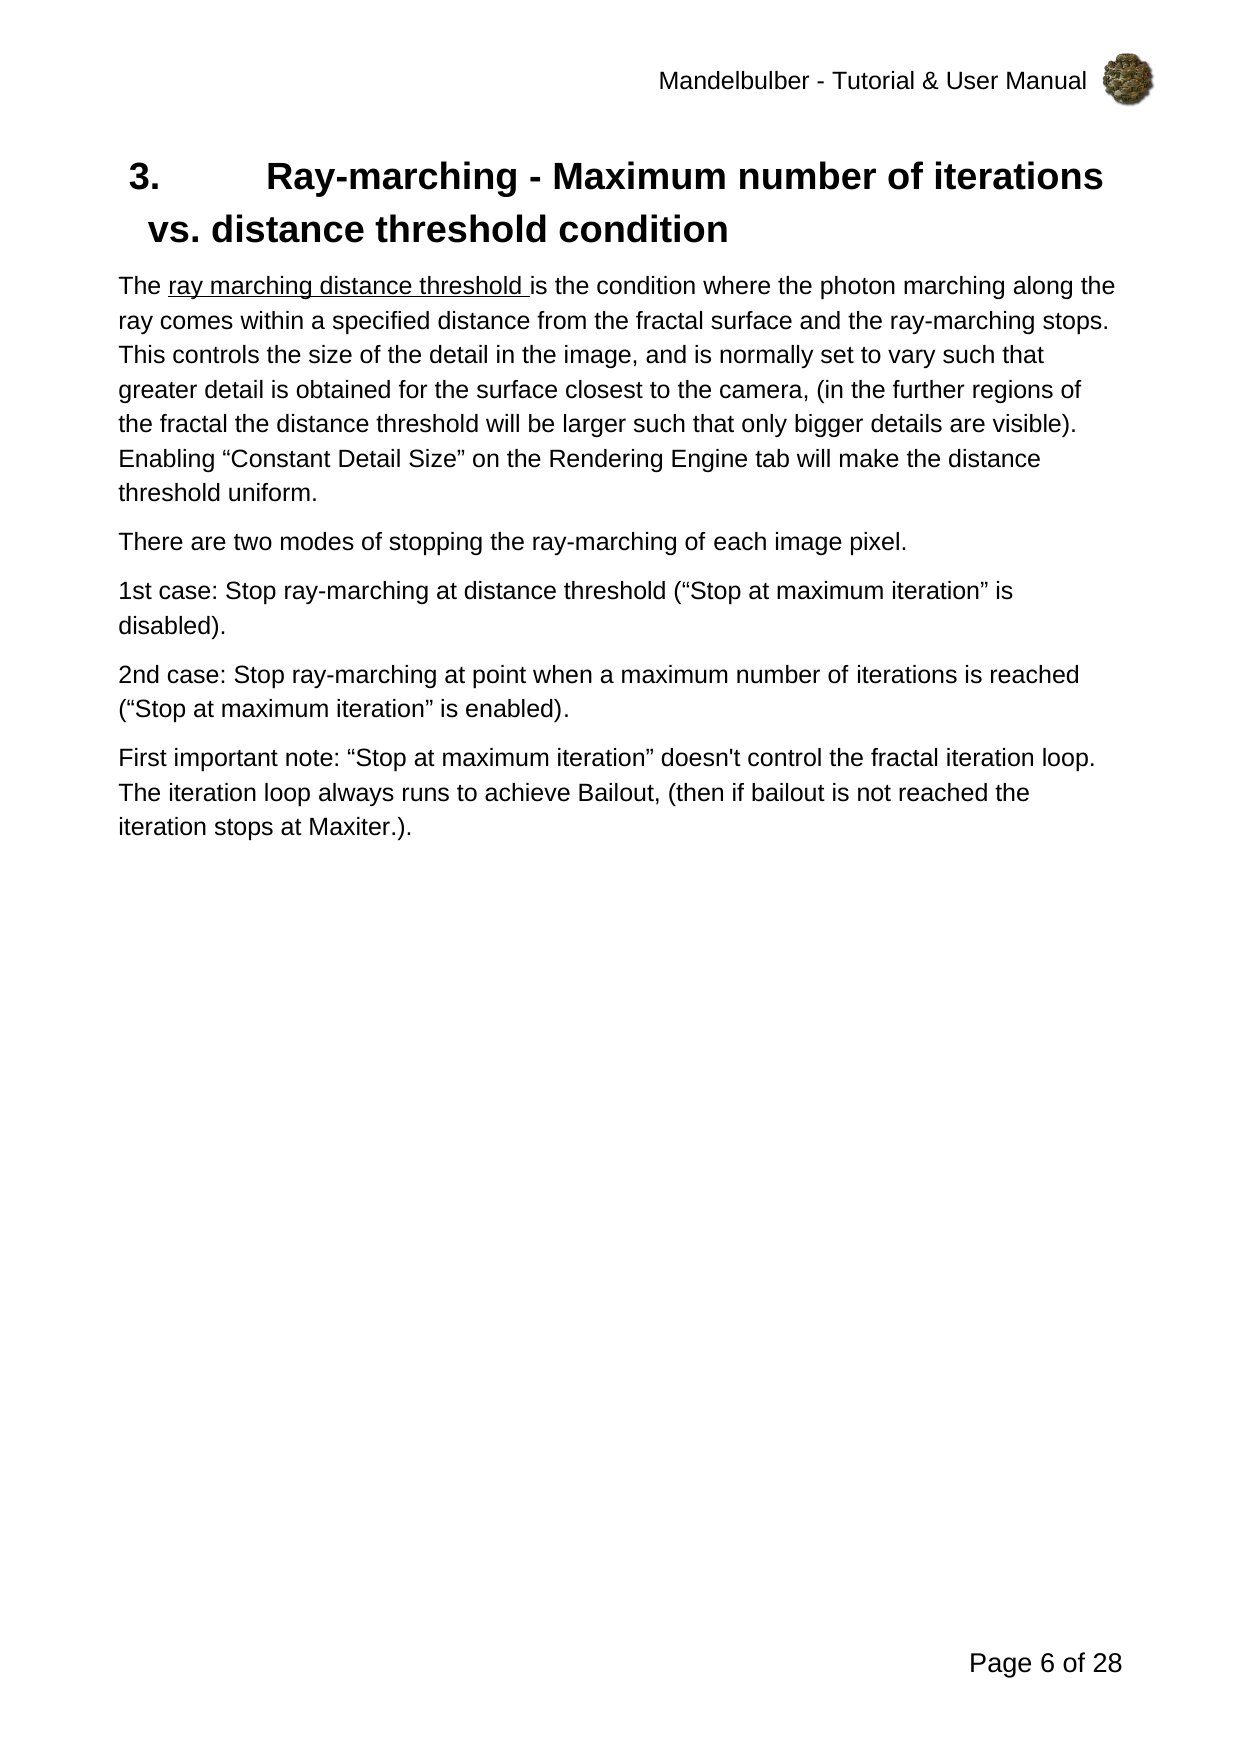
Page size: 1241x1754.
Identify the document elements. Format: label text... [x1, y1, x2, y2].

text The ray marching distance threshold is the condition where the photon marching along the ray comes within a specified distance from the fractal surface and the ray-marching stops. This controls the size of the detail in the image, and is normally set to vary such that greater detail is obtained for the surface closest to the camera, (in the further regions of the fractal the distance threshold will be larger such that only bigger details are visible). Enabling “Constant Detail Size” on the Rendering Engine tab will make the distance threshold uniform. [118, 271, 1122, 507]
picture [1099, 51, 1156, 108]
text 1st case: Stop ray-marching at distance threshold (“Stop at maximum iteration” is disabled). [118, 576, 1122, 639]
text There are two modes of stopping the ray-marching of each image pixel. [118, 527, 1122, 556]
subtitle Ray-marching - Maximum number of iterations vs. distance threshold condition [118, 154, 1122, 250]
text 2nd case: Stop ray-marching at point when a maximum number of iterations is reached (“Stop at maximum iteration” is enabled). [118, 660, 1122, 723]
text First important note: “Stop at maximum iteration” doesn't control the fractal iteration loop. The iteration loop always runs to achieve Bailout, (then if bailout is not reached the iteration stops at Maxiter.). [118, 743, 1122, 841]
